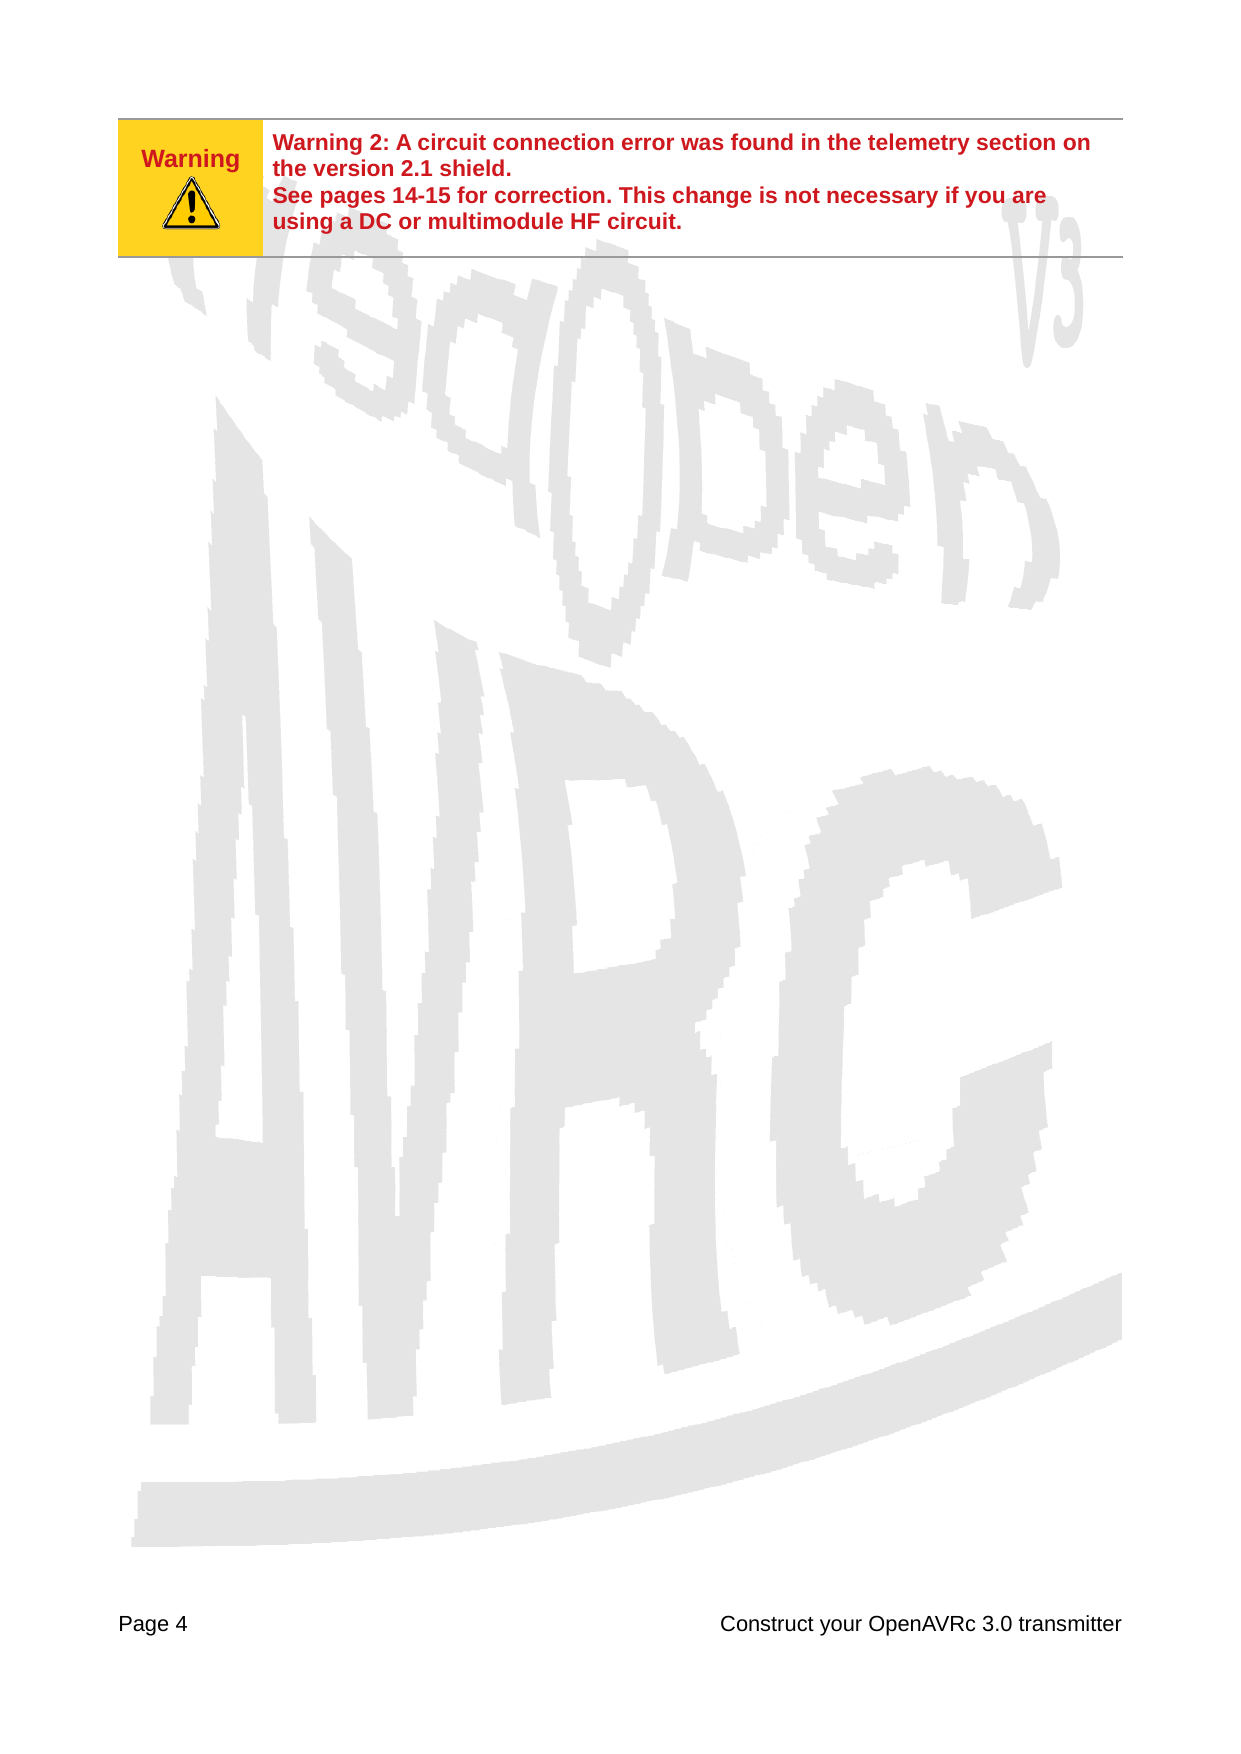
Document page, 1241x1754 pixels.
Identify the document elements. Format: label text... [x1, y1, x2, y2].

table_header Warning 2: A circuit connection error was found in the telemetry section on the version 2.1 shield. See pages 14-15 for correction. This change is not necessary if you are using a DC or multimodule HF circuit. [264, 120, 1122, 256]
picture [158, 172, 224, 233]
table_header Warning [118, 120, 263, 256]
